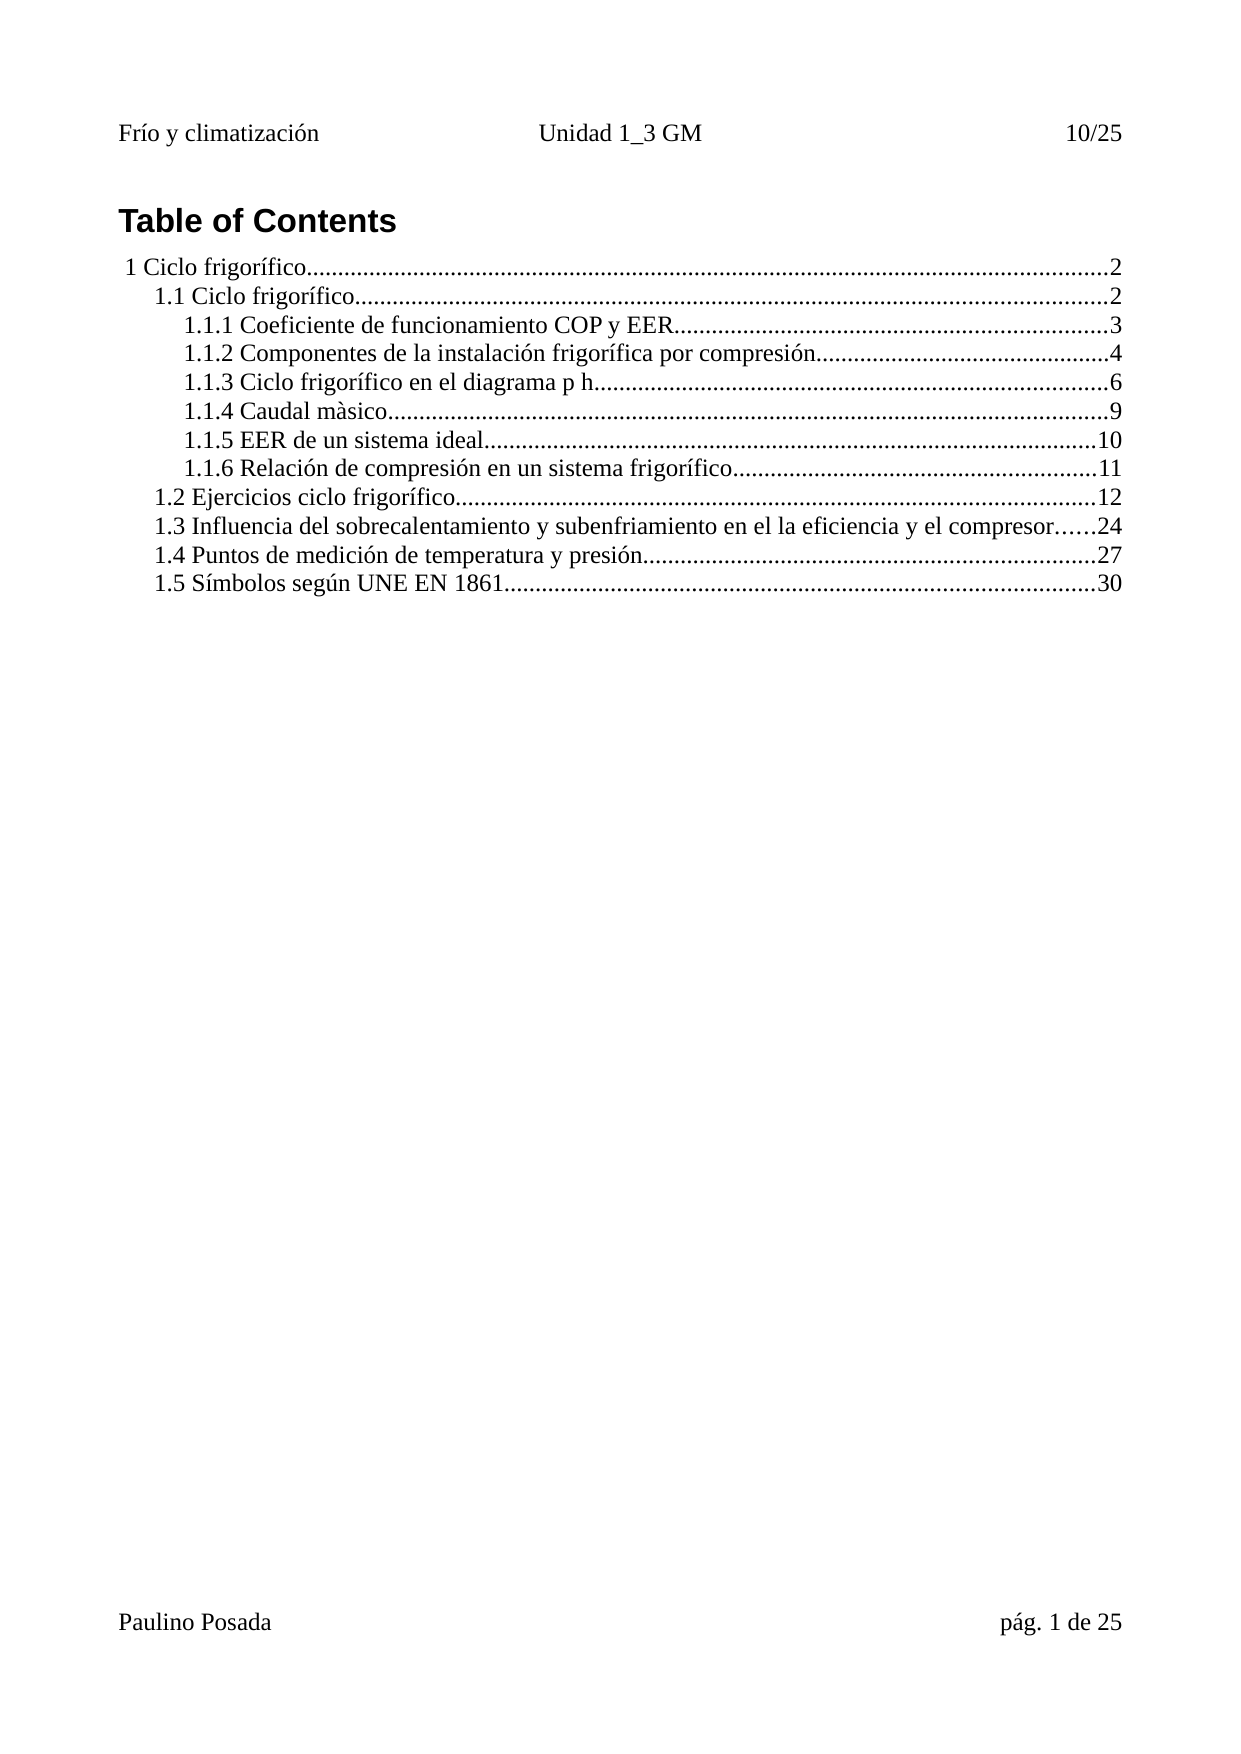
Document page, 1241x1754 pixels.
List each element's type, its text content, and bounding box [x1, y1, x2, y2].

subtitle Table of Contents [118, 201, 1122, 240]
text 1.5 Símbolos según UNE EN 1861 30 [148, 568, 1122, 597]
text 1.1.5 EER de un sistema ideal 10 [177, 425, 1122, 453]
text 1.1.3 Ciclo frigorífico en el diagrama p h 6 [177, 367, 1122, 396]
text 1.3 Influencia del sobrecalentamiento y subenfriamiento en el la eficiencia y el compresor 24 [148, 511, 1122, 540]
text 1.4 Puntos de medición de temperatura y presión 27 [148, 540, 1122, 568]
text 1.1.2 Componentes de la instalación frigorífica por compresión 4 [177, 338, 1122, 367]
text 1.1 Ciclo frigorífico 2 [148, 281, 1122, 310]
text 1.2 Ejercicios ciclo frigorífico 12 [148, 482, 1122, 511]
text 1 Ciclo frigorífico 2 [118, 252, 1122, 281]
text 1.1.1 Coeficiente de funcionamiento COP y EER 3 [177, 310, 1122, 338]
text 1.1.6 Relación de compresión en un sistema frigorífico 11 [177, 453, 1122, 482]
text 1.1.4 Caudal màsico 9 [177, 396, 1122, 425]
